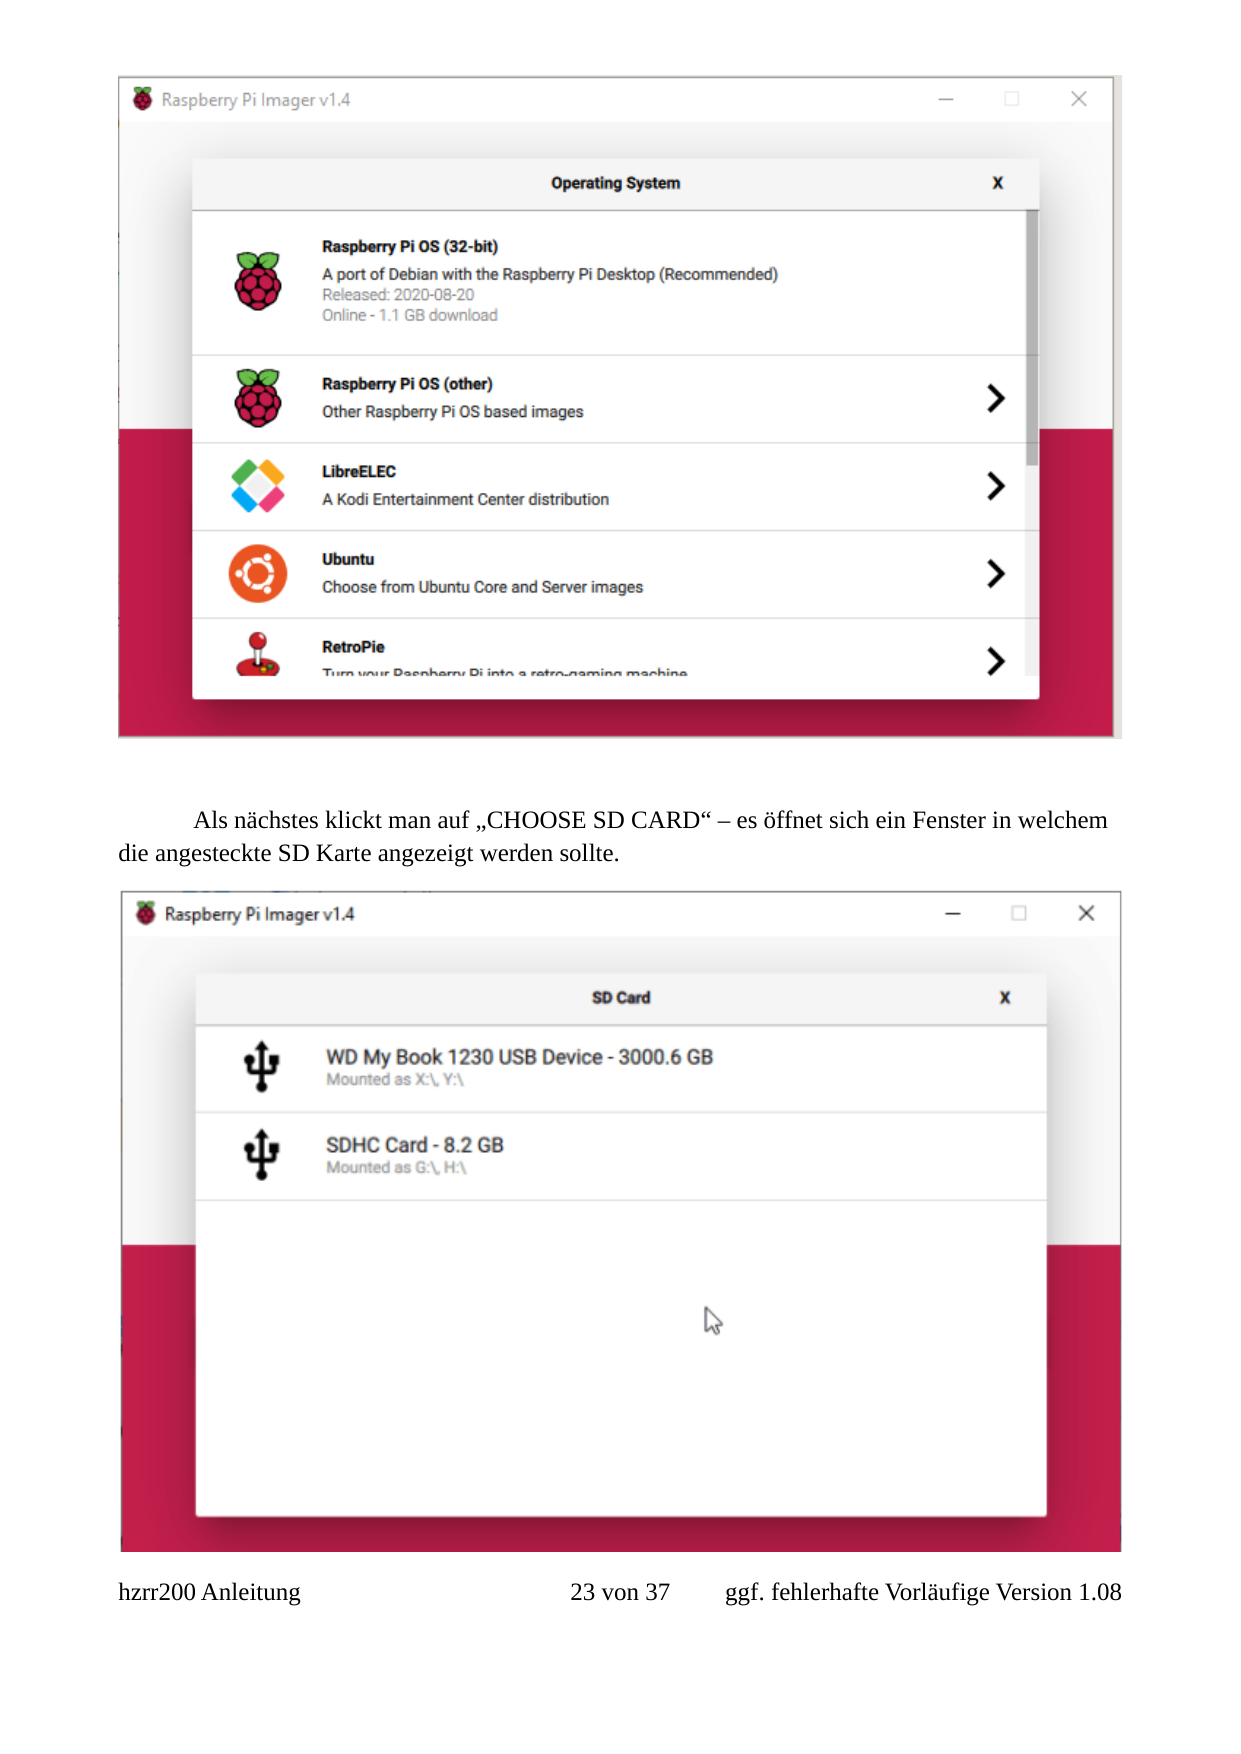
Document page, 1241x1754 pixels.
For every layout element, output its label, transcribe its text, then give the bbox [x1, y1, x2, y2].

text Als nächstes klickt man auf „CHOOSE SD CARD“ – es öffnet sich ein Fenster in welchem die angesteckte SD Karte angezeigt werden sollte. [118, 805, 1122, 867]
picture [118, 886, 1122, 1552]
picture [118, 75, 1123, 739]
